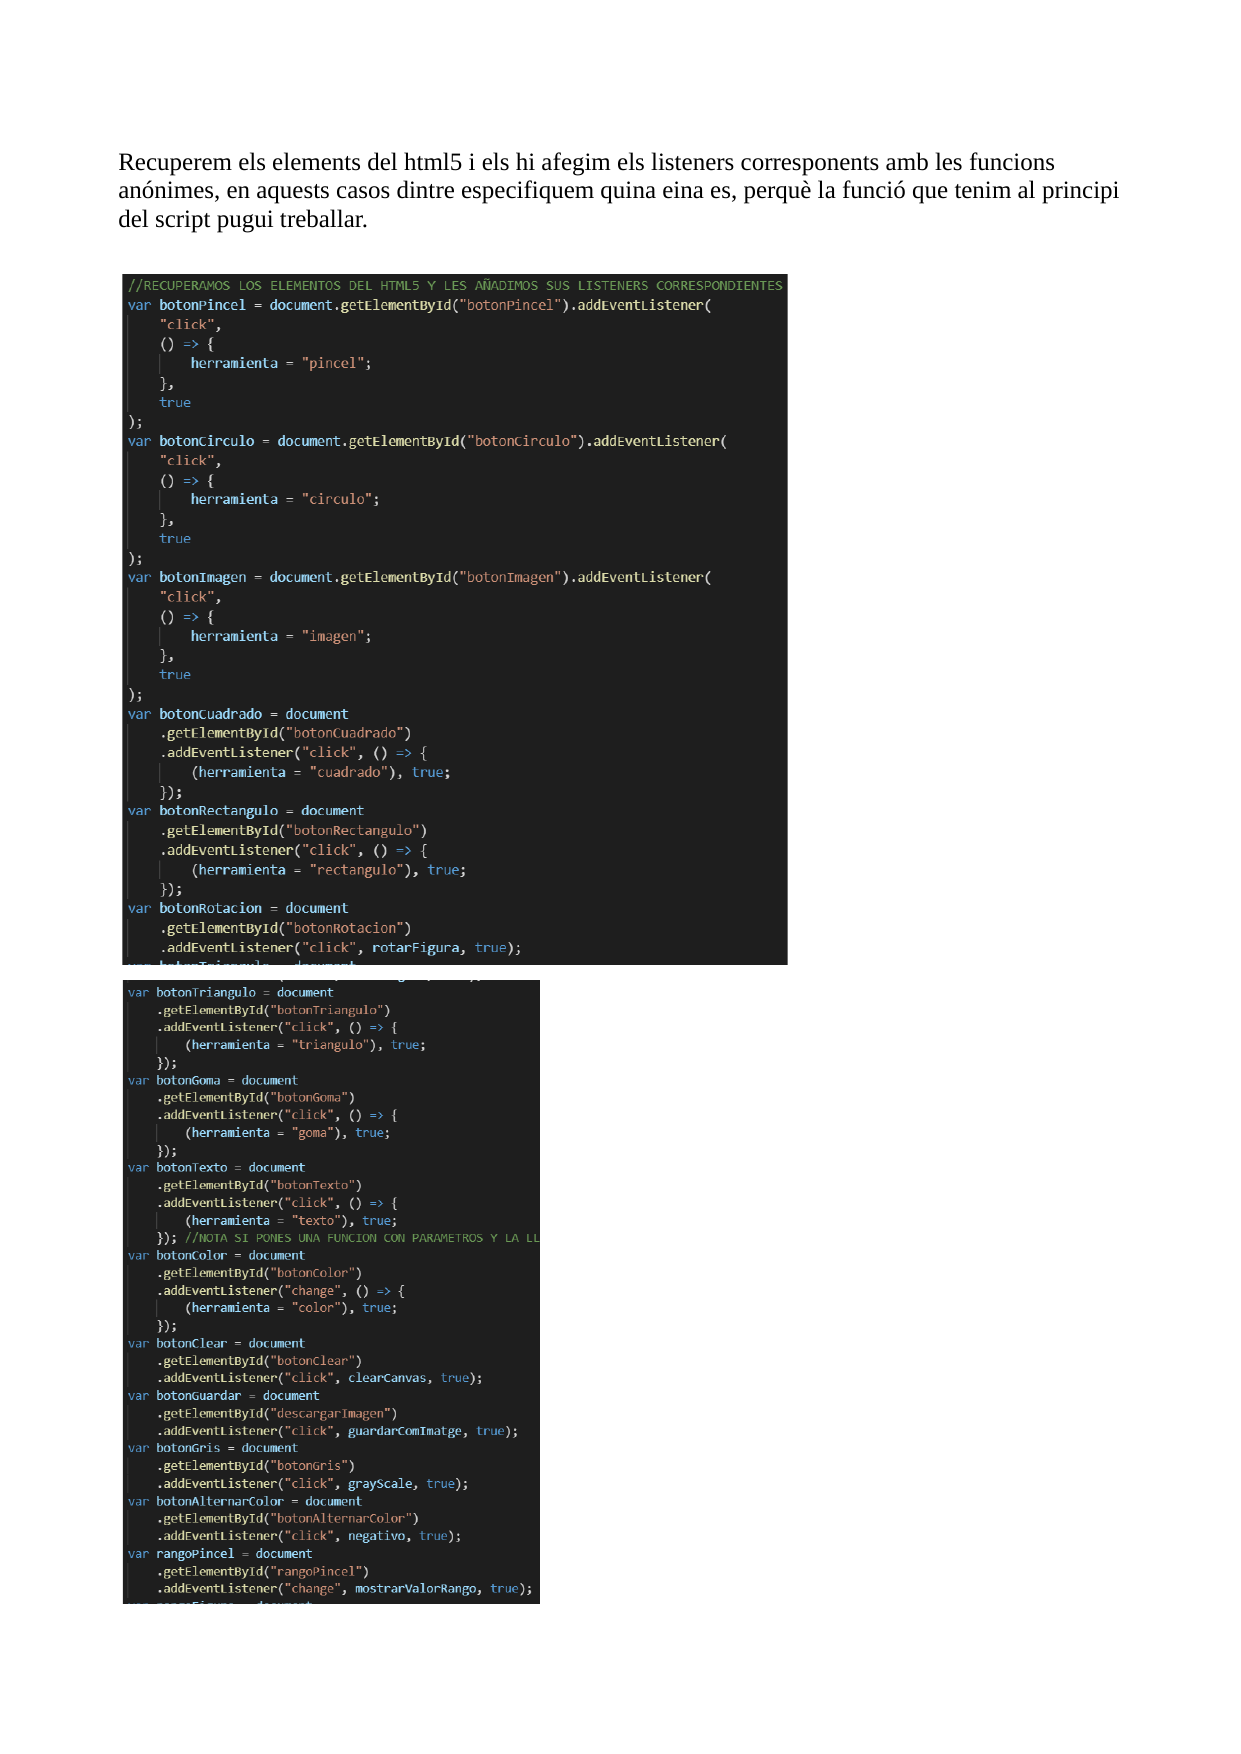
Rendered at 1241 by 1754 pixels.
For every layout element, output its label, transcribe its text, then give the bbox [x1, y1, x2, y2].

picture [122, 274, 788, 965]
text Recuperem els elements del html5 i els hi afegim els listeners corresponents amb les funcions anónimes, en aquests casos dintre especifiquem quina eina es, perquè la funció que tenim al principi del script pugui treballar. [118, 147, 1122, 233]
picture [122, 980, 540, 1604]
